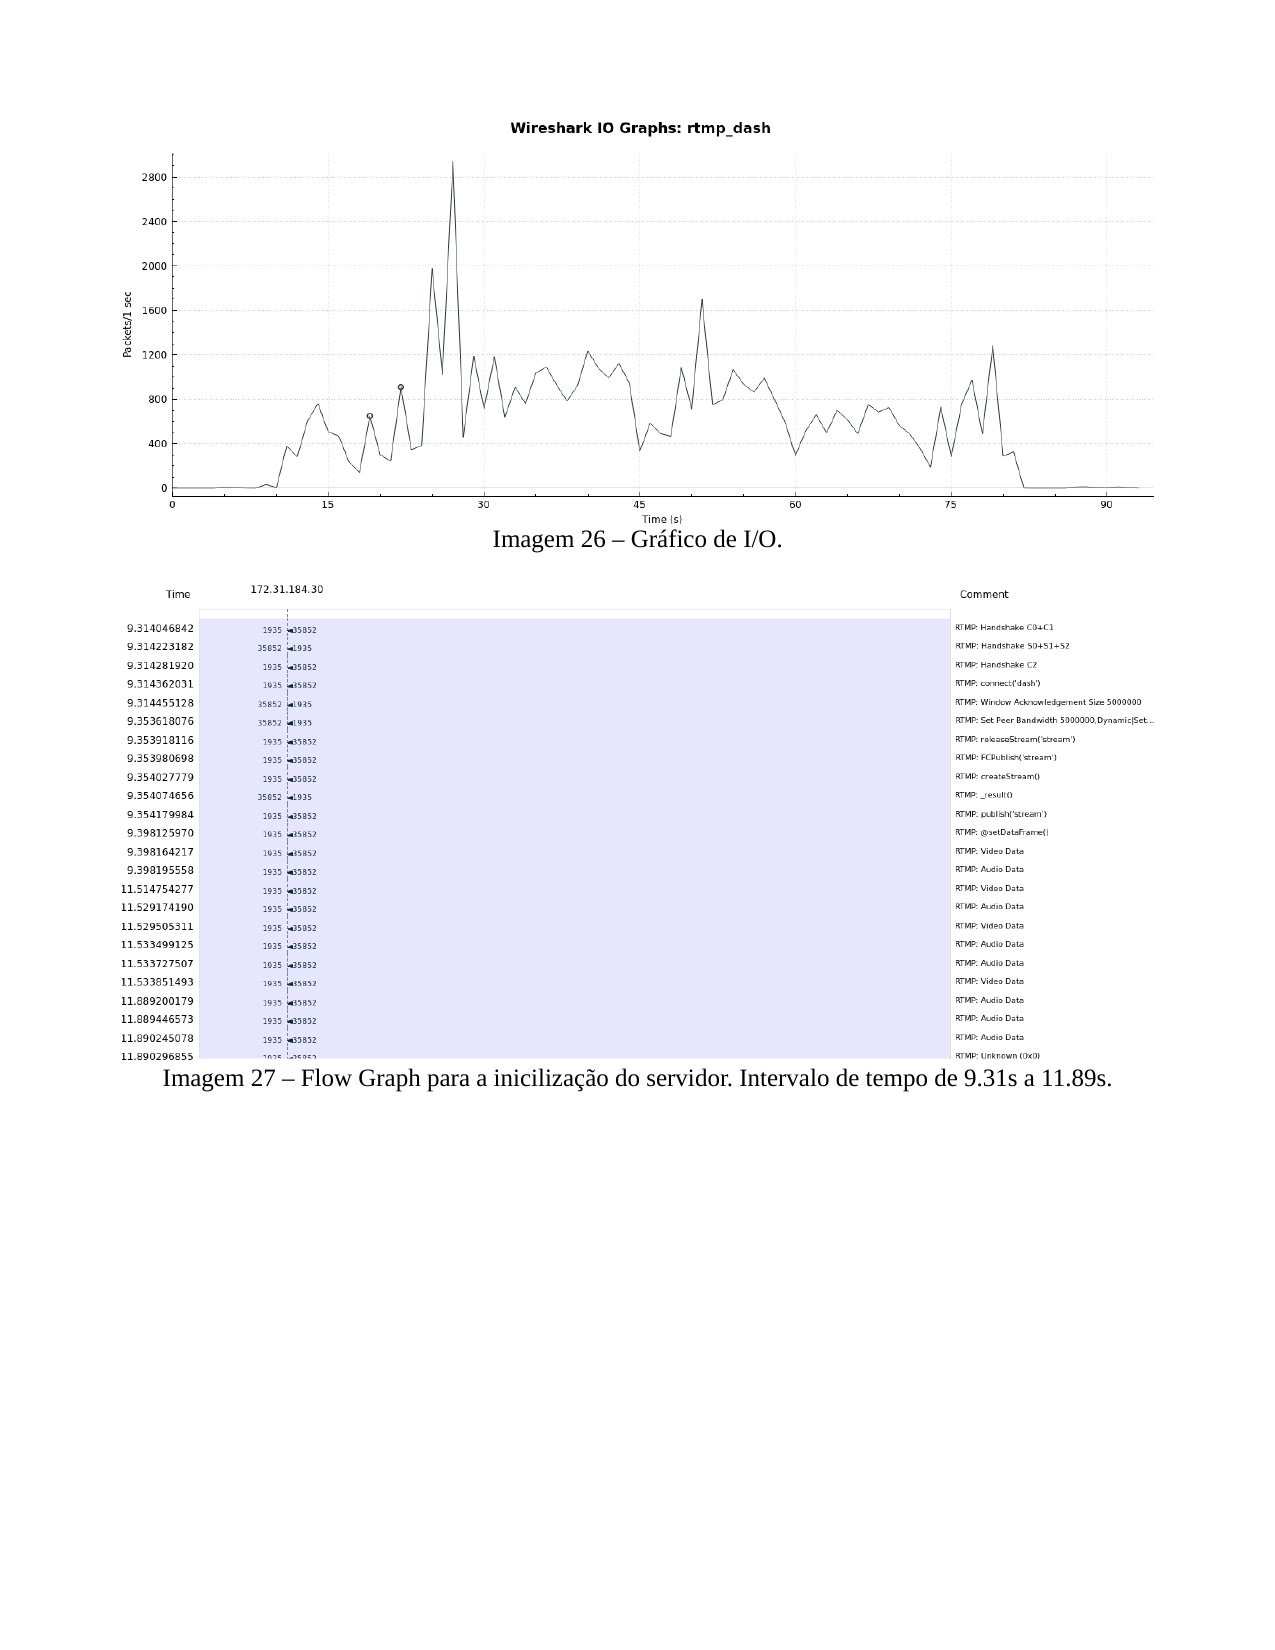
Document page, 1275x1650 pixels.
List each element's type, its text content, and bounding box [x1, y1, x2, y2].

picture [118, 581, 1157, 1063]
text Imagem 27 – Flow Graph para a inicilização do servidor. Intervalo de tempo de 9.31s a 11.89s. [118, 1063, 1157, 1091]
picture [118, 118, 1157, 525]
text Imagem 26 – Gráfico de I/O. [118, 525, 1157, 553]
